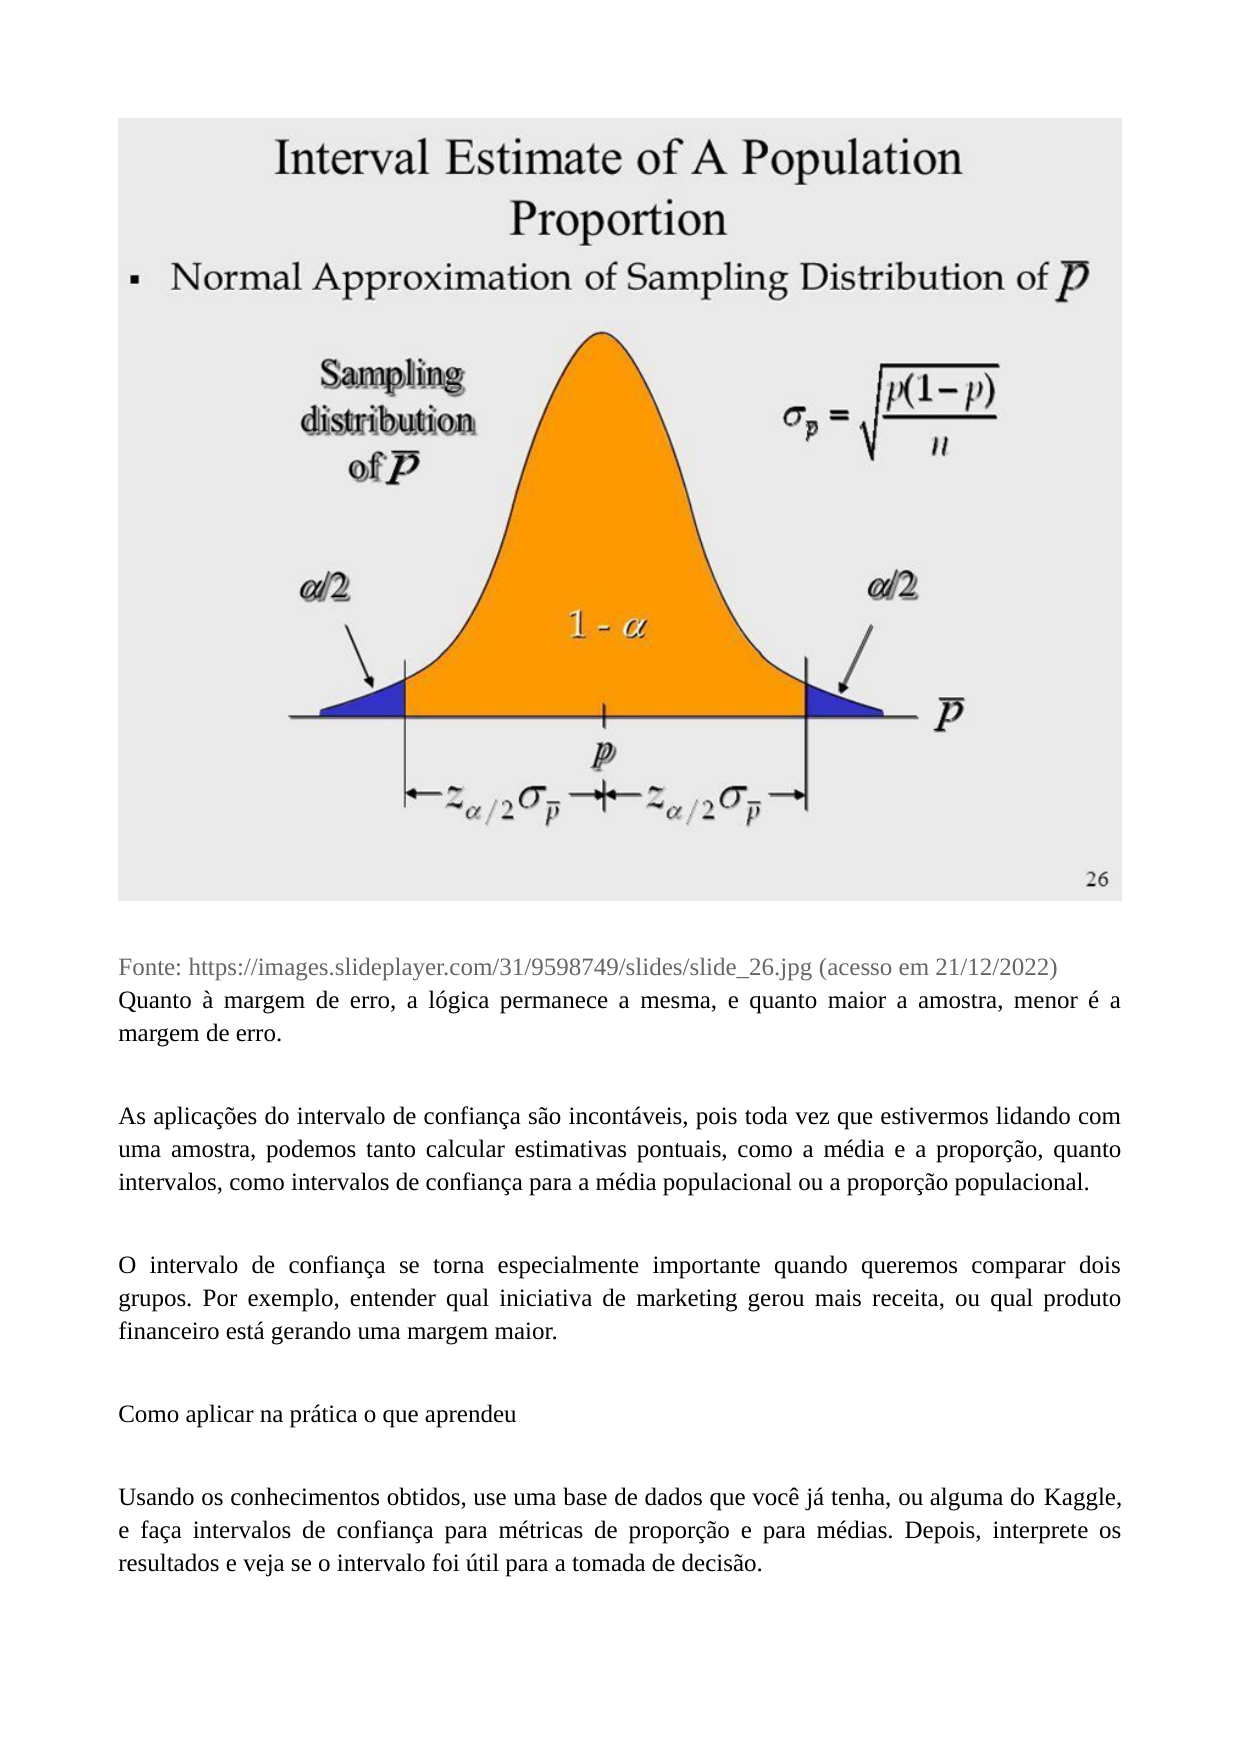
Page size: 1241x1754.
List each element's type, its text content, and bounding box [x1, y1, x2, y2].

text Usando os conhecimentos obtidos, use uma base de dados que você já tenha, ou alguma do Kaggle, e faça intervalos de confiança para métricas de proporção e para médias. Depois, interprete os resultados e veja se o intervalo foi útil para a tomada de decisão. [118, 1482, 1122, 1577]
text As aplicações do intervalo de confiança são incontáveis, pois toda vez que estivermos lidando com uma amostra, podemos tanto calcular estimativas pontuais, como a média e a proporção, quanto intervalos, como intervalos de confiança para a média populacional ou a proporção populacional. [118, 1101, 1122, 1196]
text Como aplicar na prática o que aprendeu [118, 1399, 1122, 1428]
text Quanto à margem de erro, a lógica permanece a mesma, e quanto maior a amostra, menor é a margem de erro. [118, 985, 1122, 1047]
text Fonte: https://images.slideplayer.com/31/9598749/slides/slide_26.jpg (acesso em 21/12/2022) [118, 952, 1122, 981]
text O intervalo de confiança se torna especialmente importante quando queremos comparar dois grupos. Por exemplo, entender qual iniciativa de marketing gerou mais receita, ou qual produto financeiro está gerando uma margem maior. [118, 1250, 1122, 1345]
picture [118, 118, 1123, 901]
